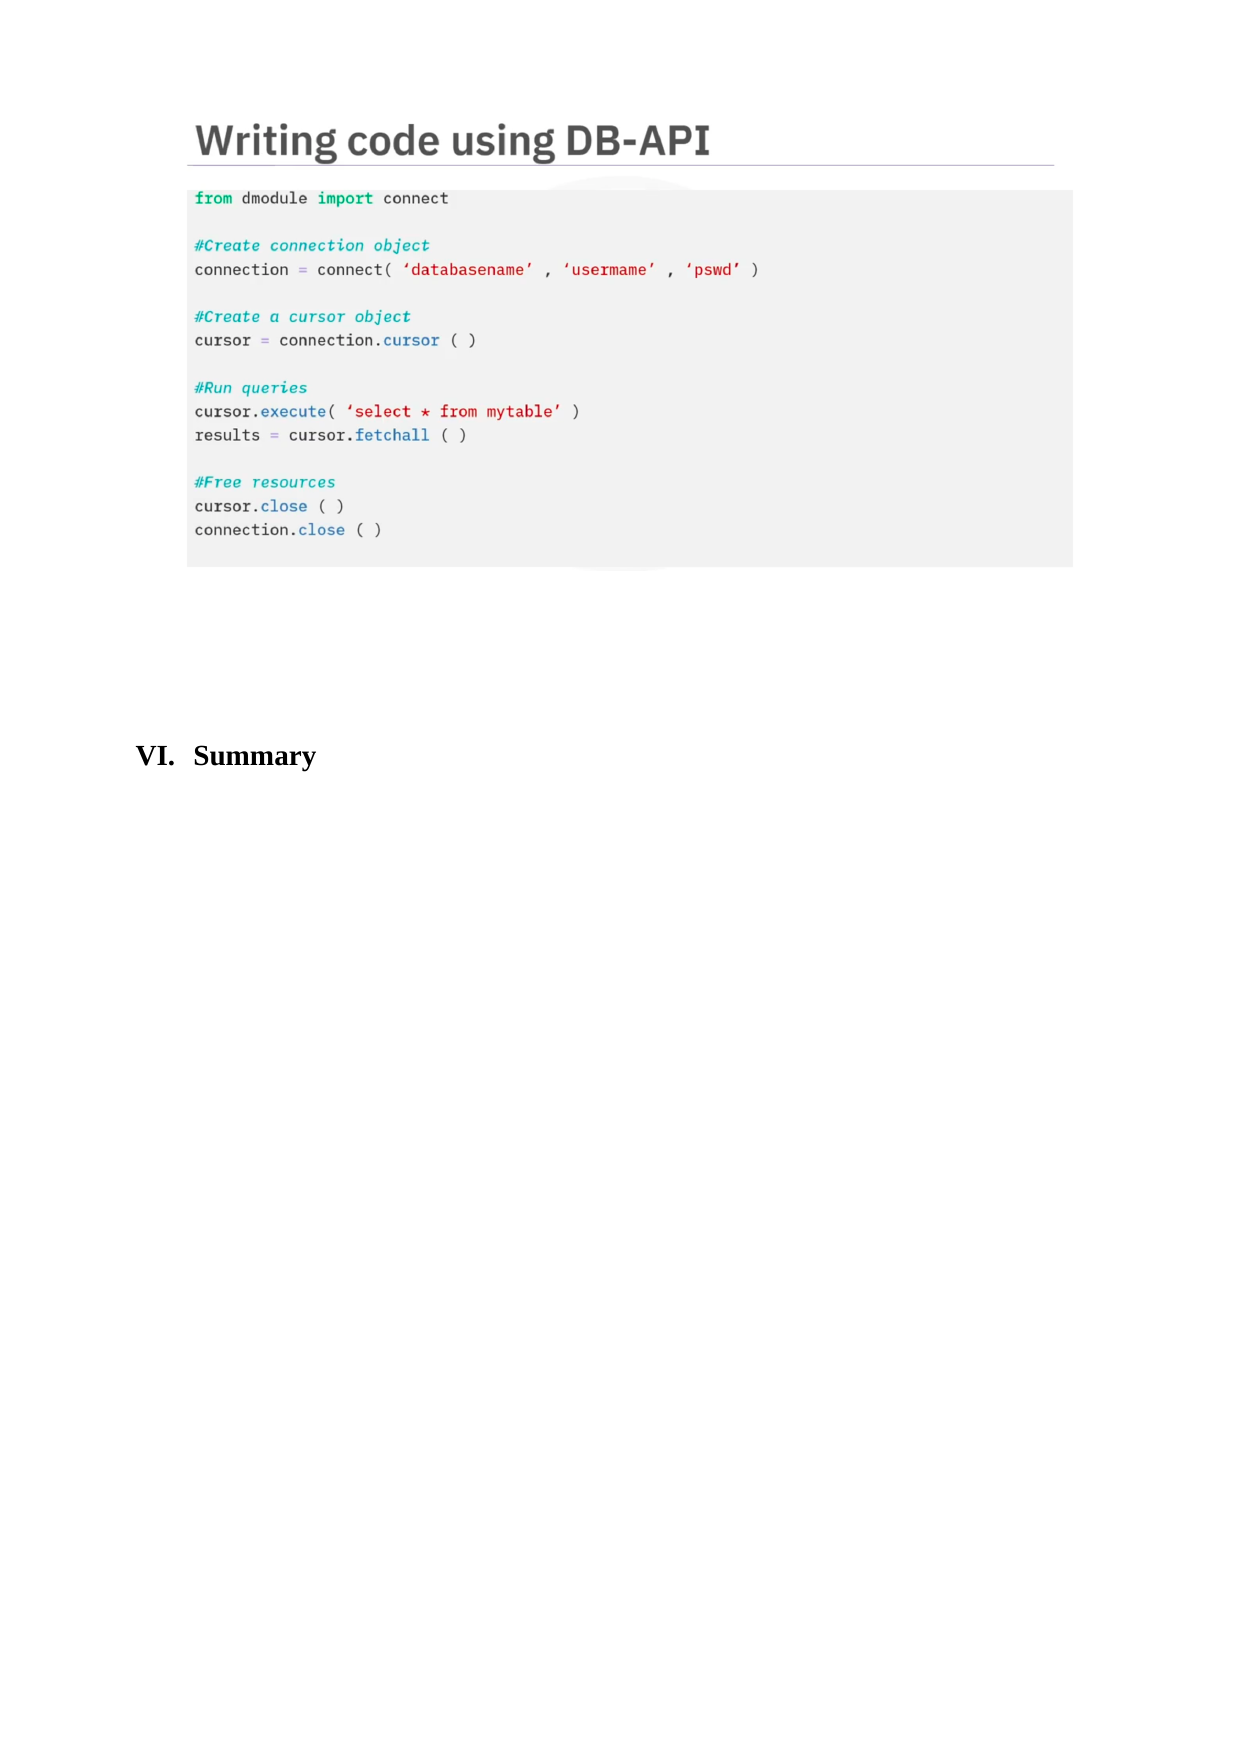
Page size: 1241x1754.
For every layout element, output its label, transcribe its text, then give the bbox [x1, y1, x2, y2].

list Summary [175, 738, 1122, 772]
picture [118, 118, 1123, 571]
